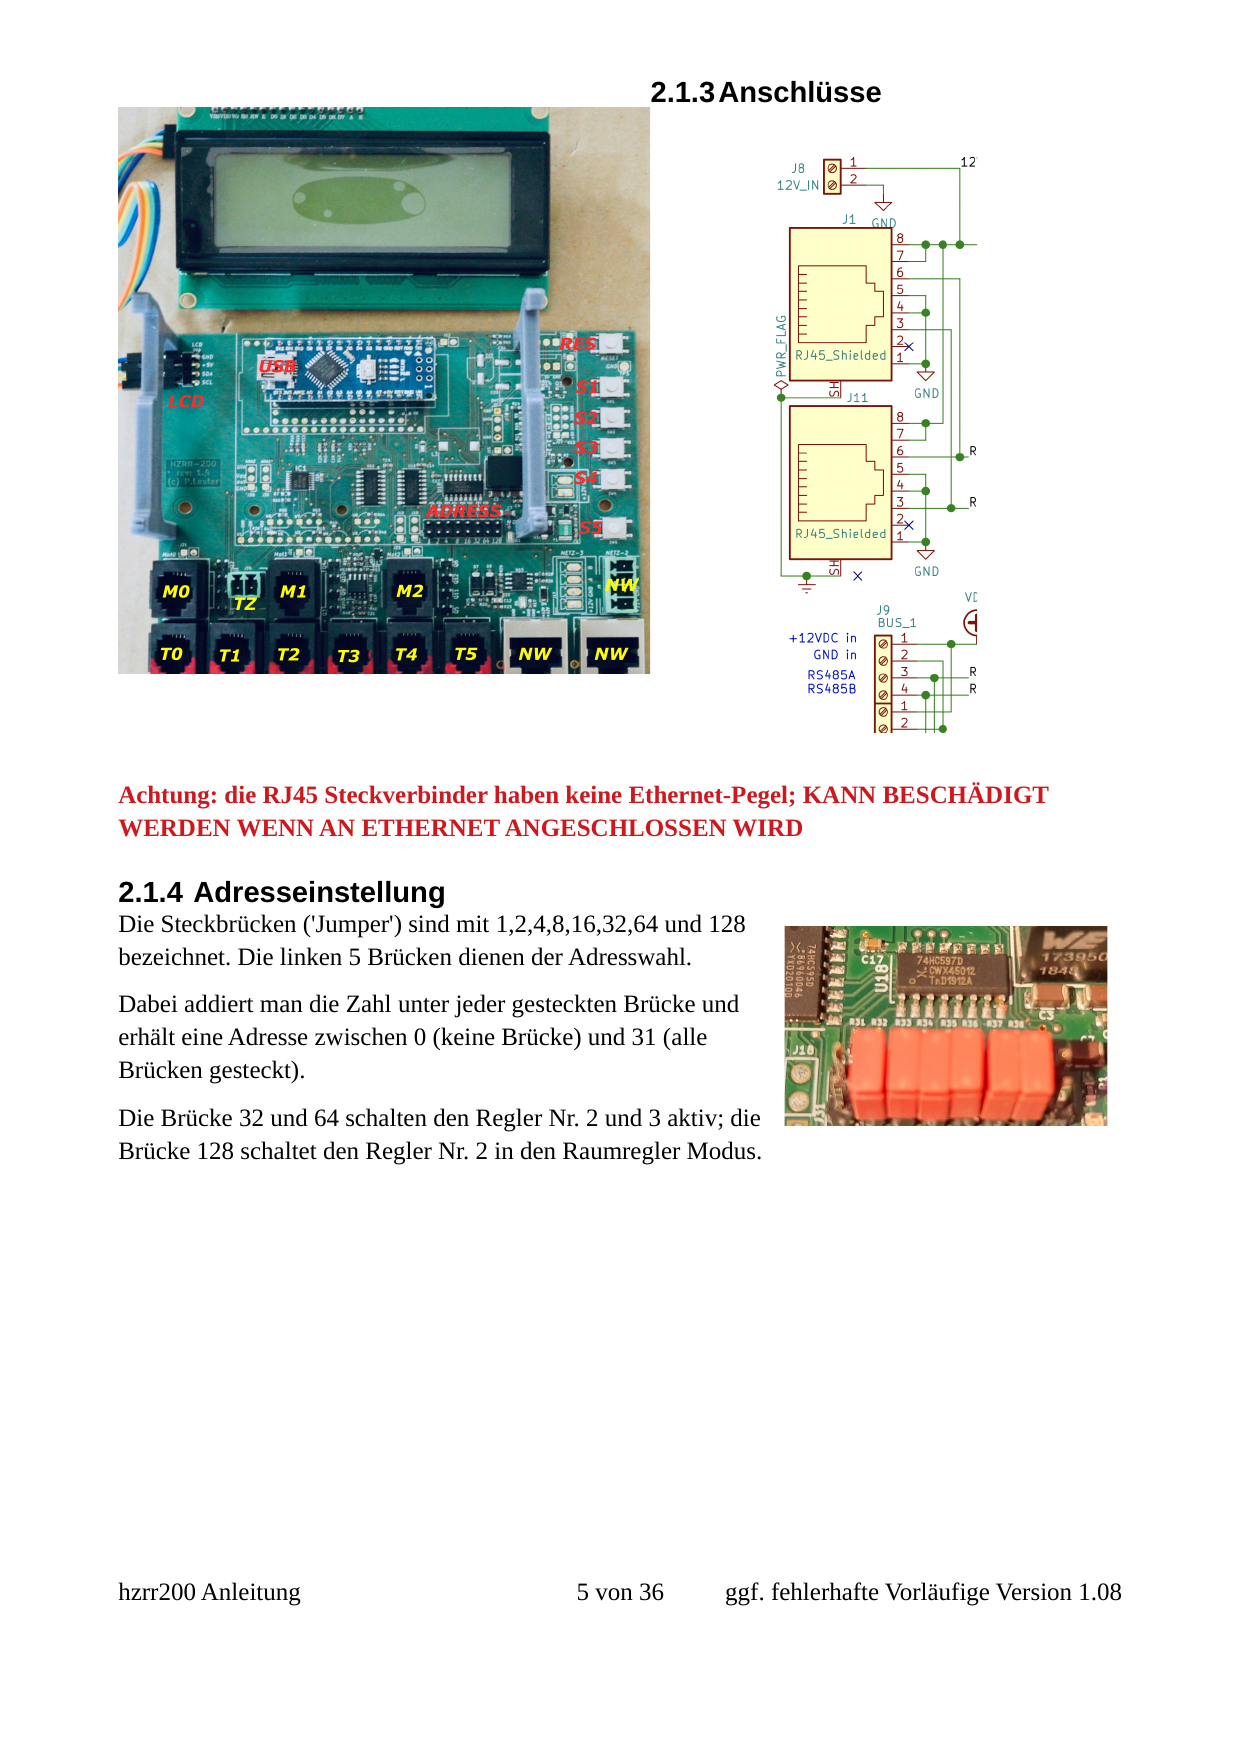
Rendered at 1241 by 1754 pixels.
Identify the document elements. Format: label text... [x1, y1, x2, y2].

text Die Steckbrücken ('Jumper') sind mit 1,2,4,8,16,32,64 und 128 bezeichnet. Die linken 5 Brücken dienen der Adresswahl. [118, 909, 784, 970]
text Die Brücke 32 und 64 schalten den Regler Nr. 2 und 3 aktiv; die Brücke 128 schaltet den Regler Nr. 2 in den Raumregler Modus. [118, 1103, 1122, 1165]
text Bild 2: Durchverbundene Pins 4-Pol Steckklemmen und RJ45 Stecker [771, 131, 977, 150]
text Bild 3: Steckbrücken für Adresse und Optionen [784, 907, 1107, 926]
text Achtung: die RJ45 Steckverbinder haben keine Ethernet-Pegel; KANN BESCHÄDIGT WERDEN WENN AN ETHERNET ANGESCHLOSSEN WIRD [118, 780, 1122, 842]
text Bild 1: Anschlüsse, Schalter, Adresse [118, 87, 650, 107]
subtitle Anschlüsse [650, 75, 1122, 108]
subtitle Adresseinstellung [118, 875, 1122, 909]
text Dabei addiert man die Zahl unter jeder gesteckten Brücke und erhält eine Adresse zwischen 0 (keine Brücke) und 31 (alle Brücken gesteckt). [118, 989, 784, 1084]
